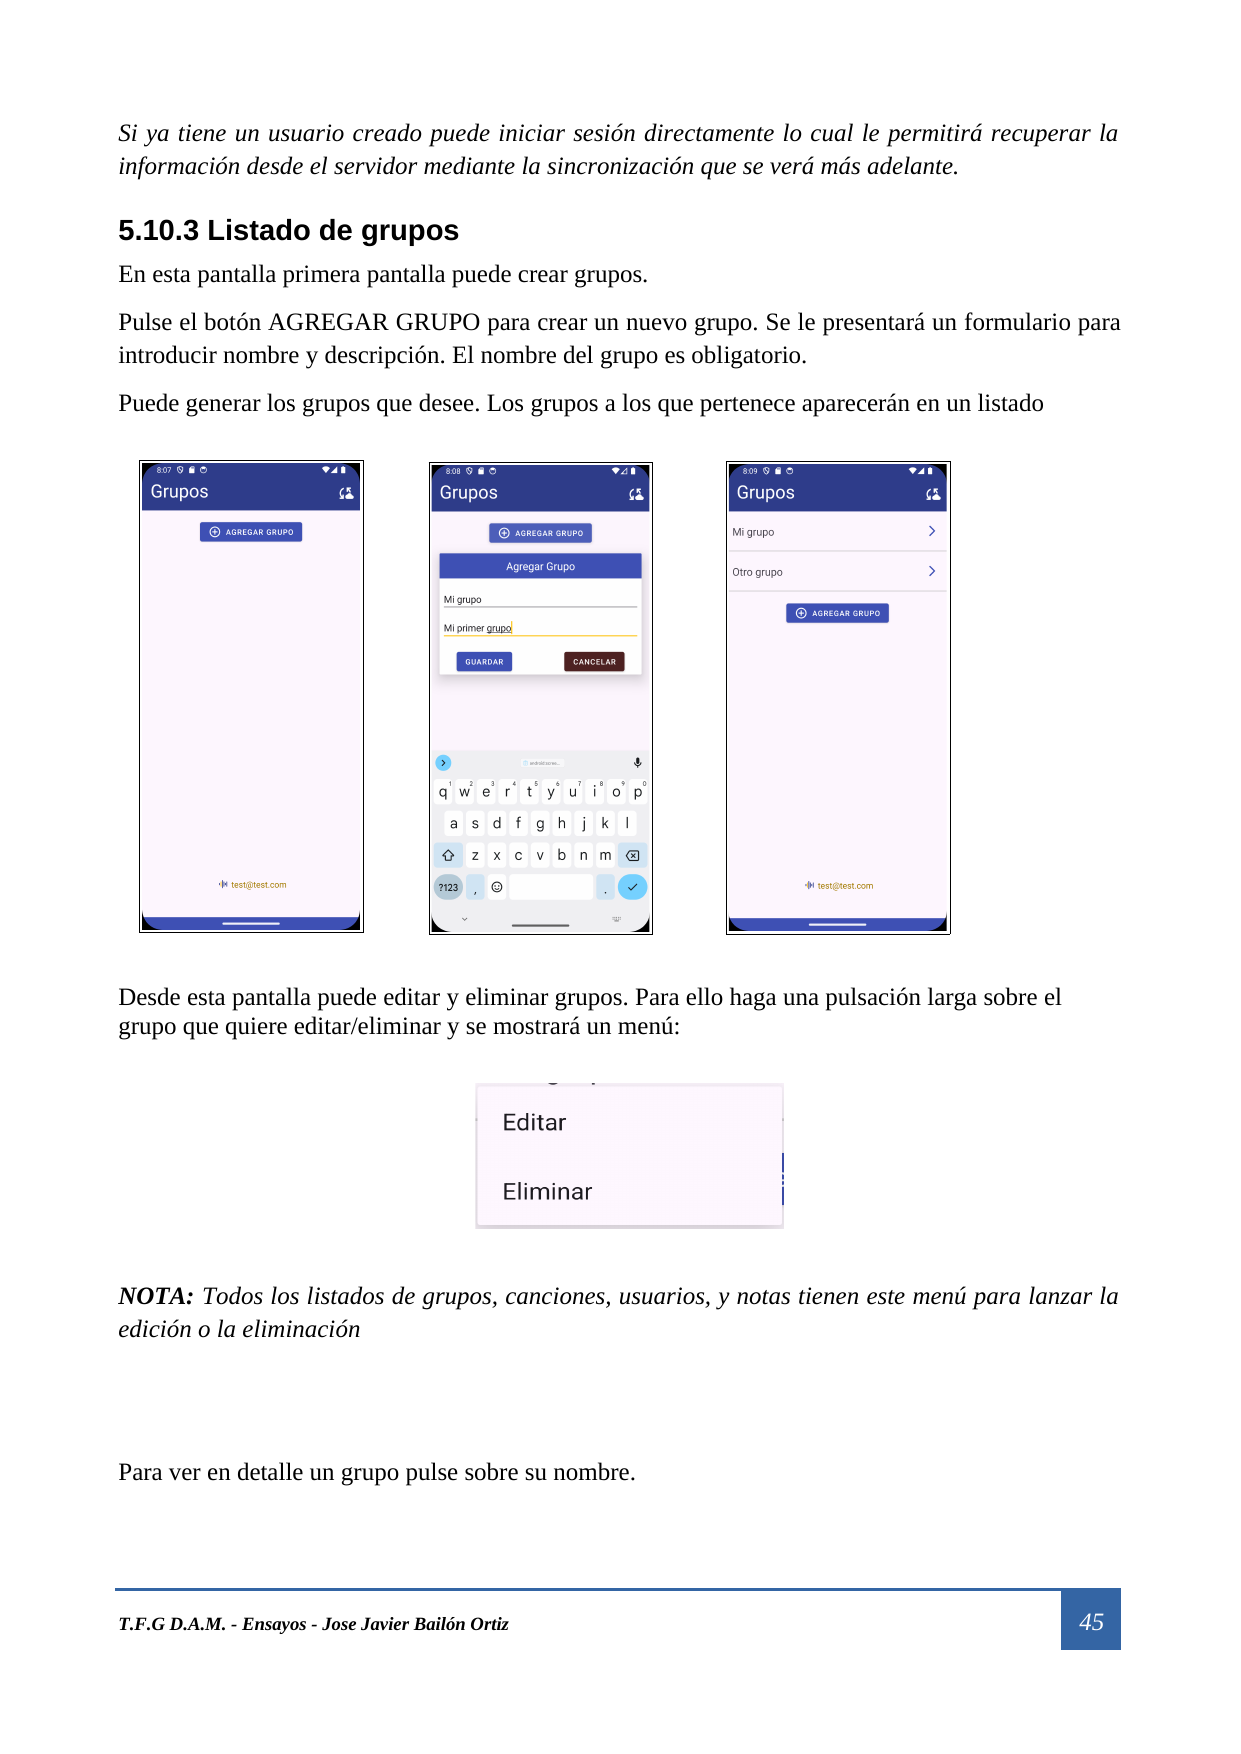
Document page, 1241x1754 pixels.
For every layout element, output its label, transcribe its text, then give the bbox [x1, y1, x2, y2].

text NOTA: Todos los listados de grupos, canciones, usuarios, y notas tienen este menú para lanzar la edición o la eliminación [118, 1281, 1122, 1343]
text Para ver en detalle un grupo pulse sobre su nombre. [118, 1457, 1122, 1485]
subtitle 5.10.3 Listado de grupos [118, 213, 1122, 247]
text Pulse el botón AGREGAR GRUPO para crear un nuevo grupo. Se le presentará un formulario para introducir nombre y descripción. El nombre del grupo es obligatorio. [118, 307, 1122, 369]
text Desde esta pantalla puede editar y eliminar grupos. Para ello haga una pulsación larga sobre el grupo que quiere editar/eliminar y se mostrará un menú: [118, 982, 1122, 1039]
text Si ya tiene un usuario creado puede iniciar sesión directamente lo cual le permitirá recuperar la información desde el servidor mediante la sincronización que se verá más adelante. [118, 118, 1122, 180]
picture [142, 463, 360, 930]
text En esta pantalla primera pantalla puede crear grupos. [118, 259, 1122, 288]
picture [475, 1083, 784, 1229]
text Puede generar los grupos que desee. Los grupos a los que pertenece aparecerán en un listado [118, 388, 1122, 416]
